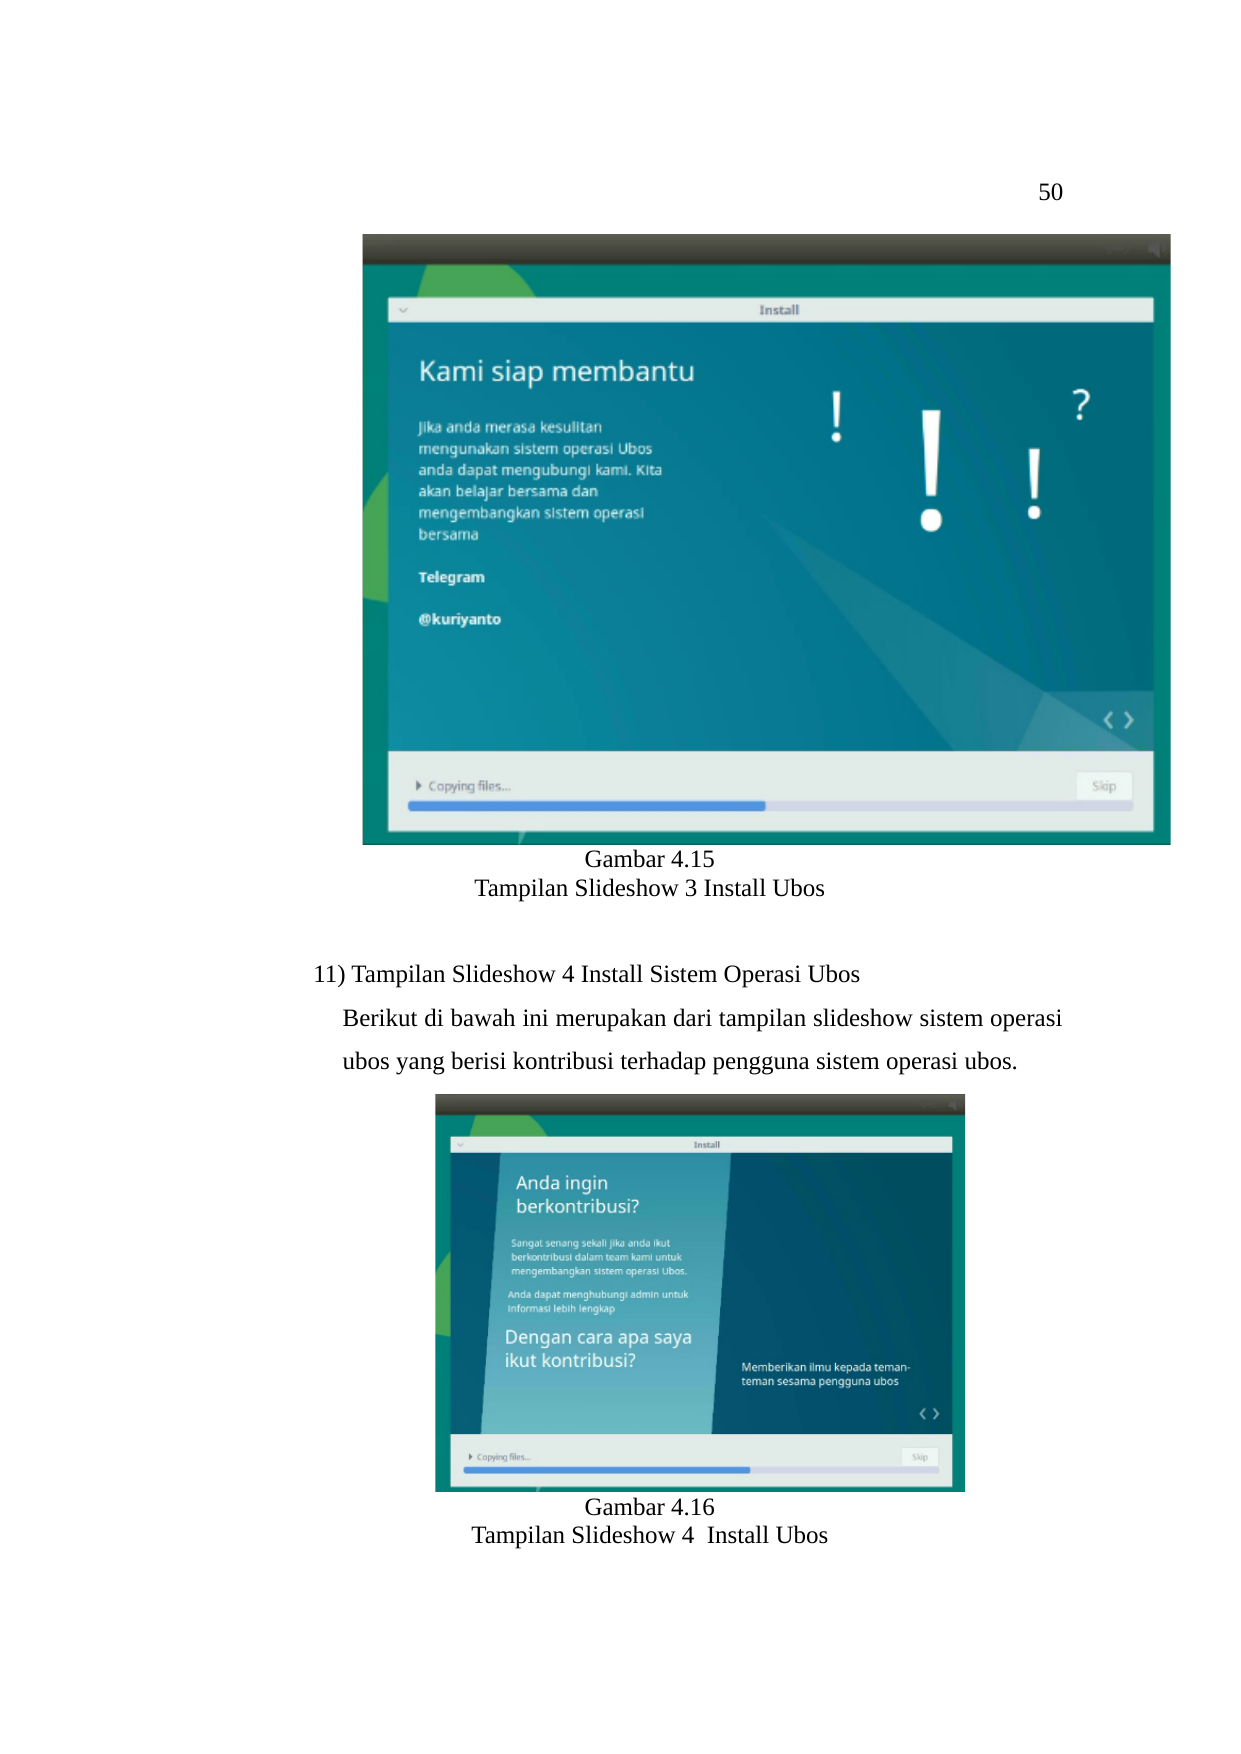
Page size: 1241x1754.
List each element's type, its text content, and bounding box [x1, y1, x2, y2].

text Gambar 4.15 [236, 236, 1063, 873]
text Tampilan Slideshow 4 Install Ubos [236, 1521, 1063, 1549]
text Gambar 4.16 [236, 1089, 1063, 1521]
text Berikut di bawah ini merupakan dari tampilan slideshow sistem operasi ubos yang berisi kontribusi terhadap pengguna sistem operasi ubos. [342, 1003, 1063, 1074]
picture [435, 1094, 965, 1492]
picture [362, 234, 1171, 845]
text Tampilan Slideshow 3 Install Ubos [236, 873, 1063, 902]
text 11) Tampilan Slideshow 4 Install Sistem Operasi Ubos [313, 959, 1063, 988]
